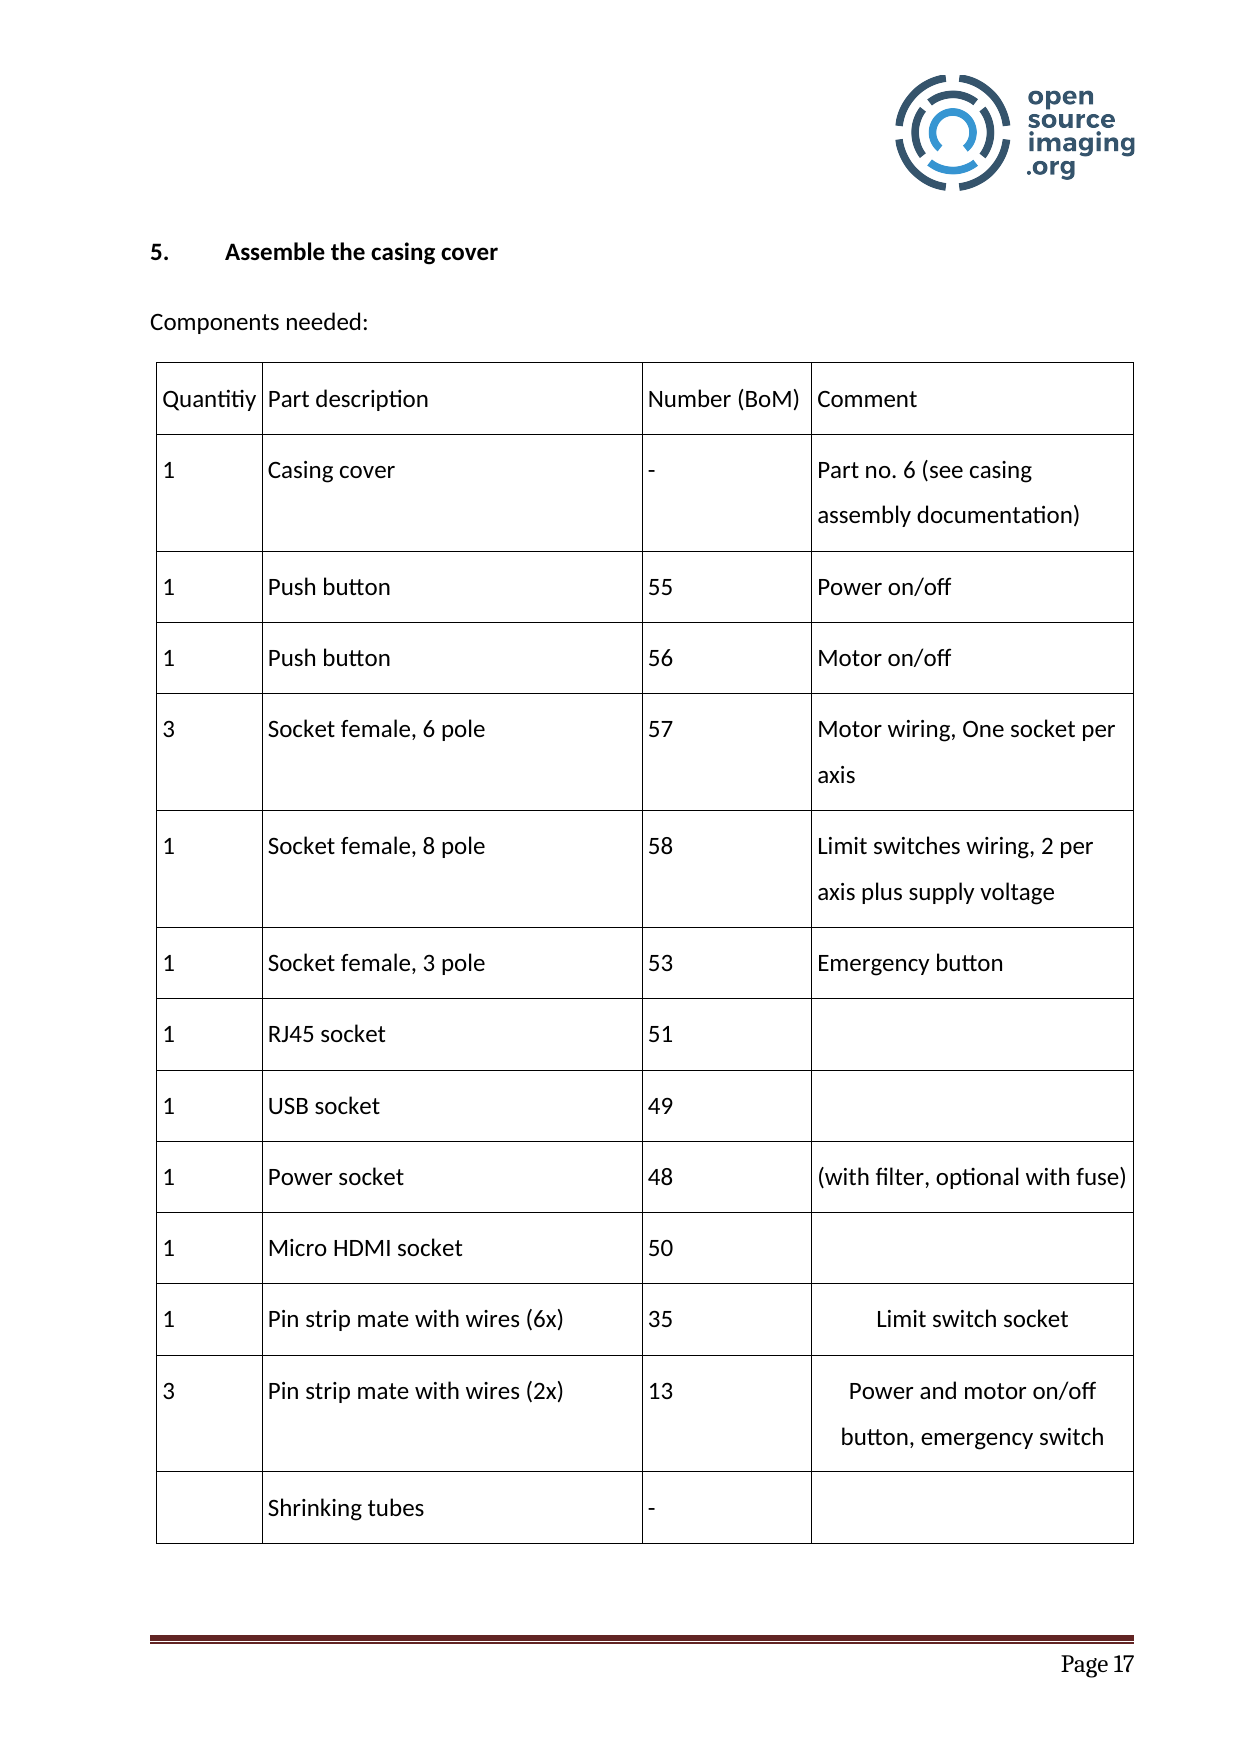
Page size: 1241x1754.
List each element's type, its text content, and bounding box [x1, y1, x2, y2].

table_cell Emergency button [812, 928, 1133, 998]
table_cell 50 [643, 1213, 811, 1283]
table_cell 58 [643, 811, 811, 927]
table_cell RJ45 socket [263, 999, 642, 1069]
table_cell 1 [157, 1142, 262, 1212]
table_cell Casing cover [263, 435, 642, 551]
table_cell Socket female, 8 pole [263, 811, 642, 927]
table_cell Power on/off [812, 552, 1133, 622]
table_cell [812, 999, 1133, 1069]
table_cell Pin strip mate with wires (2x) [263, 1356, 642, 1471]
table_cell Pin strip mate with wires (6x) [263, 1284, 642, 1354]
table_cell Limit switches wiring, 2 per axis plus supply voltage [812, 811, 1133, 927]
table_cell 1 [157, 552, 262, 622]
table_cell [812, 1071, 1133, 1141]
table_cell USB socket [263, 1071, 642, 1141]
table_header Comment [812, 363, 1133, 433]
table_cell Motor wiring, One socket per axis [812, 694, 1133, 810]
table_cell 1 [157, 999, 262, 1069]
table_cell Socket female, 3 pole [263, 928, 642, 998]
picture [895, 75, 1135, 191]
table_cell 56 [643, 623, 811, 693]
table_cell Micro HDMI socket [263, 1213, 642, 1283]
table_cell 49 [643, 1071, 811, 1141]
table_cell 1 [157, 928, 262, 998]
table_cell [812, 1472, 1133, 1543]
table_cell [812, 1213, 1133, 1283]
table_cell 3 [157, 694, 262, 810]
table_cell 1 [157, 1213, 262, 1283]
table_cell 1 [157, 1071, 262, 1141]
table_cell [157, 1472, 262, 1543]
table_cell (with filter, optional with fuse) [812, 1142, 1133, 1212]
list Components needed: [150, 306, 1134, 337]
table_cell - [643, 435, 811, 551]
table_cell 3 [157, 1356, 262, 1471]
table_cell Power socket [263, 1142, 642, 1212]
table_cell 1 [157, 623, 262, 693]
table_cell Socket female, 6 pole [263, 694, 642, 810]
table_cell 55 [643, 552, 811, 622]
table_cell 51 [643, 999, 811, 1069]
list Assemble the casing cover [150, 236, 1134, 267]
table_cell 1 [157, 1284, 262, 1354]
table_cell Limit switch socket [812, 1284, 1133, 1354]
table_cell 13 [643, 1356, 811, 1471]
table_cell 53 [643, 928, 811, 998]
table_cell 48 [643, 1142, 811, 1212]
table_cell Motor on/off [812, 623, 1133, 693]
table_cell Part no. 6 (see casing assembly documentation) [812, 435, 1133, 551]
table_header Number (BoM) [643, 363, 811, 433]
table_cell 1 [157, 435, 262, 551]
table_cell Shrinking tubes [263, 1472, 642, 1543]
table_cell Push button [263, 552, 642, 622]
table_header Quantitiy [157, 363, 262, 433]
table_cell Power and motor on/off button, emergency switch [812, 1356, 1133, 1471]
table_cell 57 [643, 694, 811, 810]
table_header Part description [263, 363, 642, 433]
table_cell Push button [263, 623, 642, 693]
table_cell - [643, 1472, 811, 1543]
table_cell 35 [643, 1284, 811, 1354]
table_cell 1 [157, 811, 262, 927]
